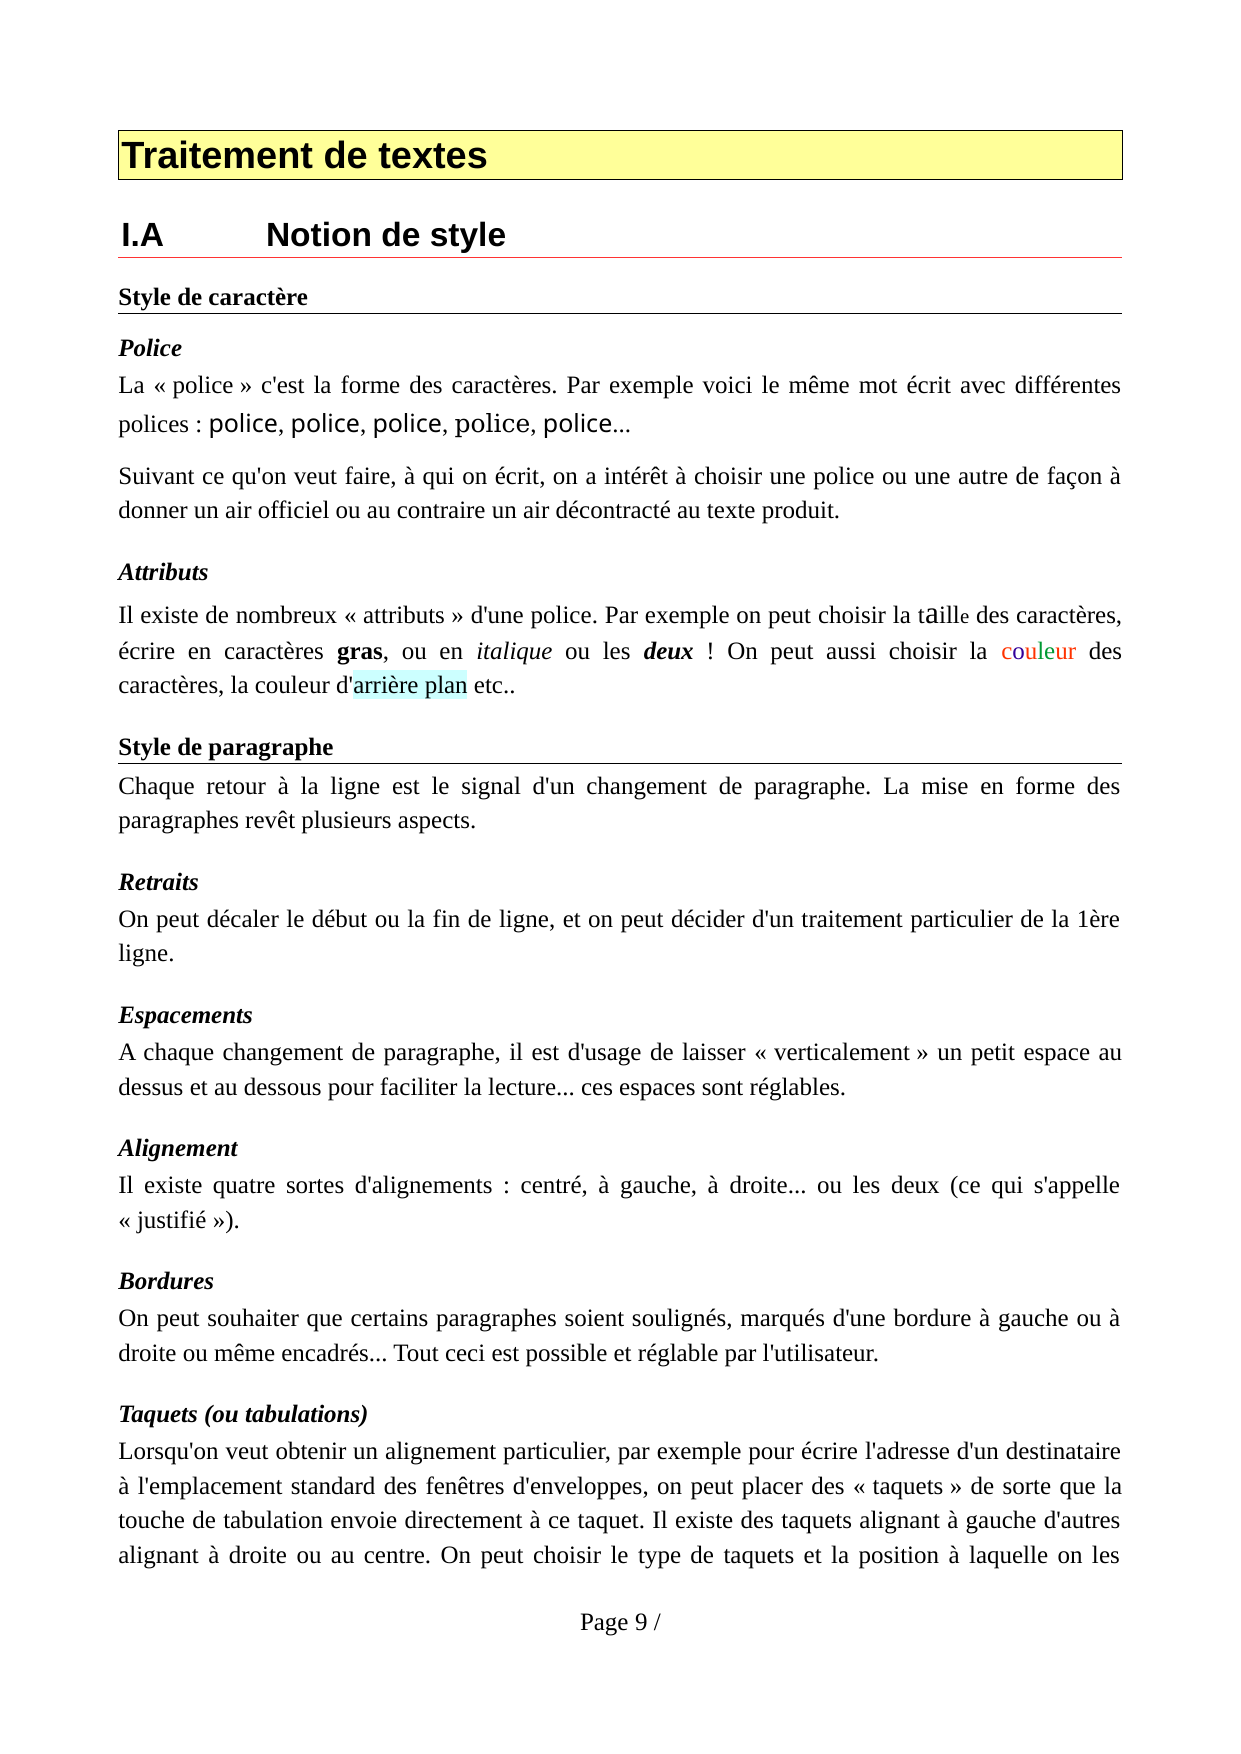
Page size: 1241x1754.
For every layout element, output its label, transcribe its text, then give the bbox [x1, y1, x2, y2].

subtitle Police [118, 333, 1122, 362]
subtitle Bordures [118, 1266, 1122, 1295]
subtitle Notion de style [118, 212, 1122, 257]
text Il existe de nombreux « attributs » d'une police. Par exemple on peut choisir la taille des caractères, écrire en caractères gras, ou en italique ou les deux ! On peut aussi choisir la couleur des caractères, la couleur d'arrière plan etc.. [118, 594, 1122, 699]
text Suivant ce qu'on veut faire, à qui on écrit, on a intérêt à choisir une police ou une autre de façon à donner un air officiel ou au contraire un air décontracté au texte produit. [118, 461, 1122, 524]
text On peut décaler le début ou la fin de ligne, et on peut décider d'un traitement particulier de la 1ère ligne. [118, 904, 1122, 967]
subtitle Espacements [118, 1000, 1122, 1029]
subtitle Traitement de textes [119, 131, 1122, 179]
subtitle Retraits [118, 867, 1122, 896]
subtitle Attributs [118, 557, 1122, 586]
text Lorsqu'on veut obtenir un alignement particulier, par exemple pour écrire l'adresse d'un destinataire à l'emplacement standard des fenêtres d'enveloppes, on peut placer des « taquets » de sorte que la touche de tabulation envoie directement à ce taquet. Il existe des taquets alignant à gauche d'autres alignant à droite ou au centre. On peut choisir le type de taquets et la position à laquelle on les [118, 1436, 1122, 1569]
text La « police » c'est la forme des caractères. Par exemple voici le même mot écrit avec différentes polices : police, police, police, police, police... [118, 370, 1122, 440]
subtitle Taquets (ou tabulations) [118, 1399, 1122, 1428]
subtitle Style de caractère [118, 282, 1122, 313]
text On peut souhaiter que certains paragraphes soient soulignés, marqués d'une bordure à gauche ou à droite ou même encadrés... Tout ceci est possible et réglable par l'utilisateur. [118, 1303, 1122, 1367]
subtitle Alignement [118, 1133, 1122, 1162]
text A chaque changement de paragraphe, il est d'usage de laisser « verticalement » un petit espace au dessus et au dessous pour faciliter la lecture... ces espaces sont réglables. [118, 1037, 1122, 1100]
subtitle Style de paragraphe [118, 732, 1122, 763]
text Il existe quatre sortes d'alignements : centré, à gauche, à droite... ou les deux (ce qui s'appelle « justifié »). [118, 1170, 1122, 1233]
text Chaque retour à la ligne est le signal d'un changement de paragraphe. La mise en forme des paragraphes revêt plusieurs aspects. [118, 771, 1122, 834]
